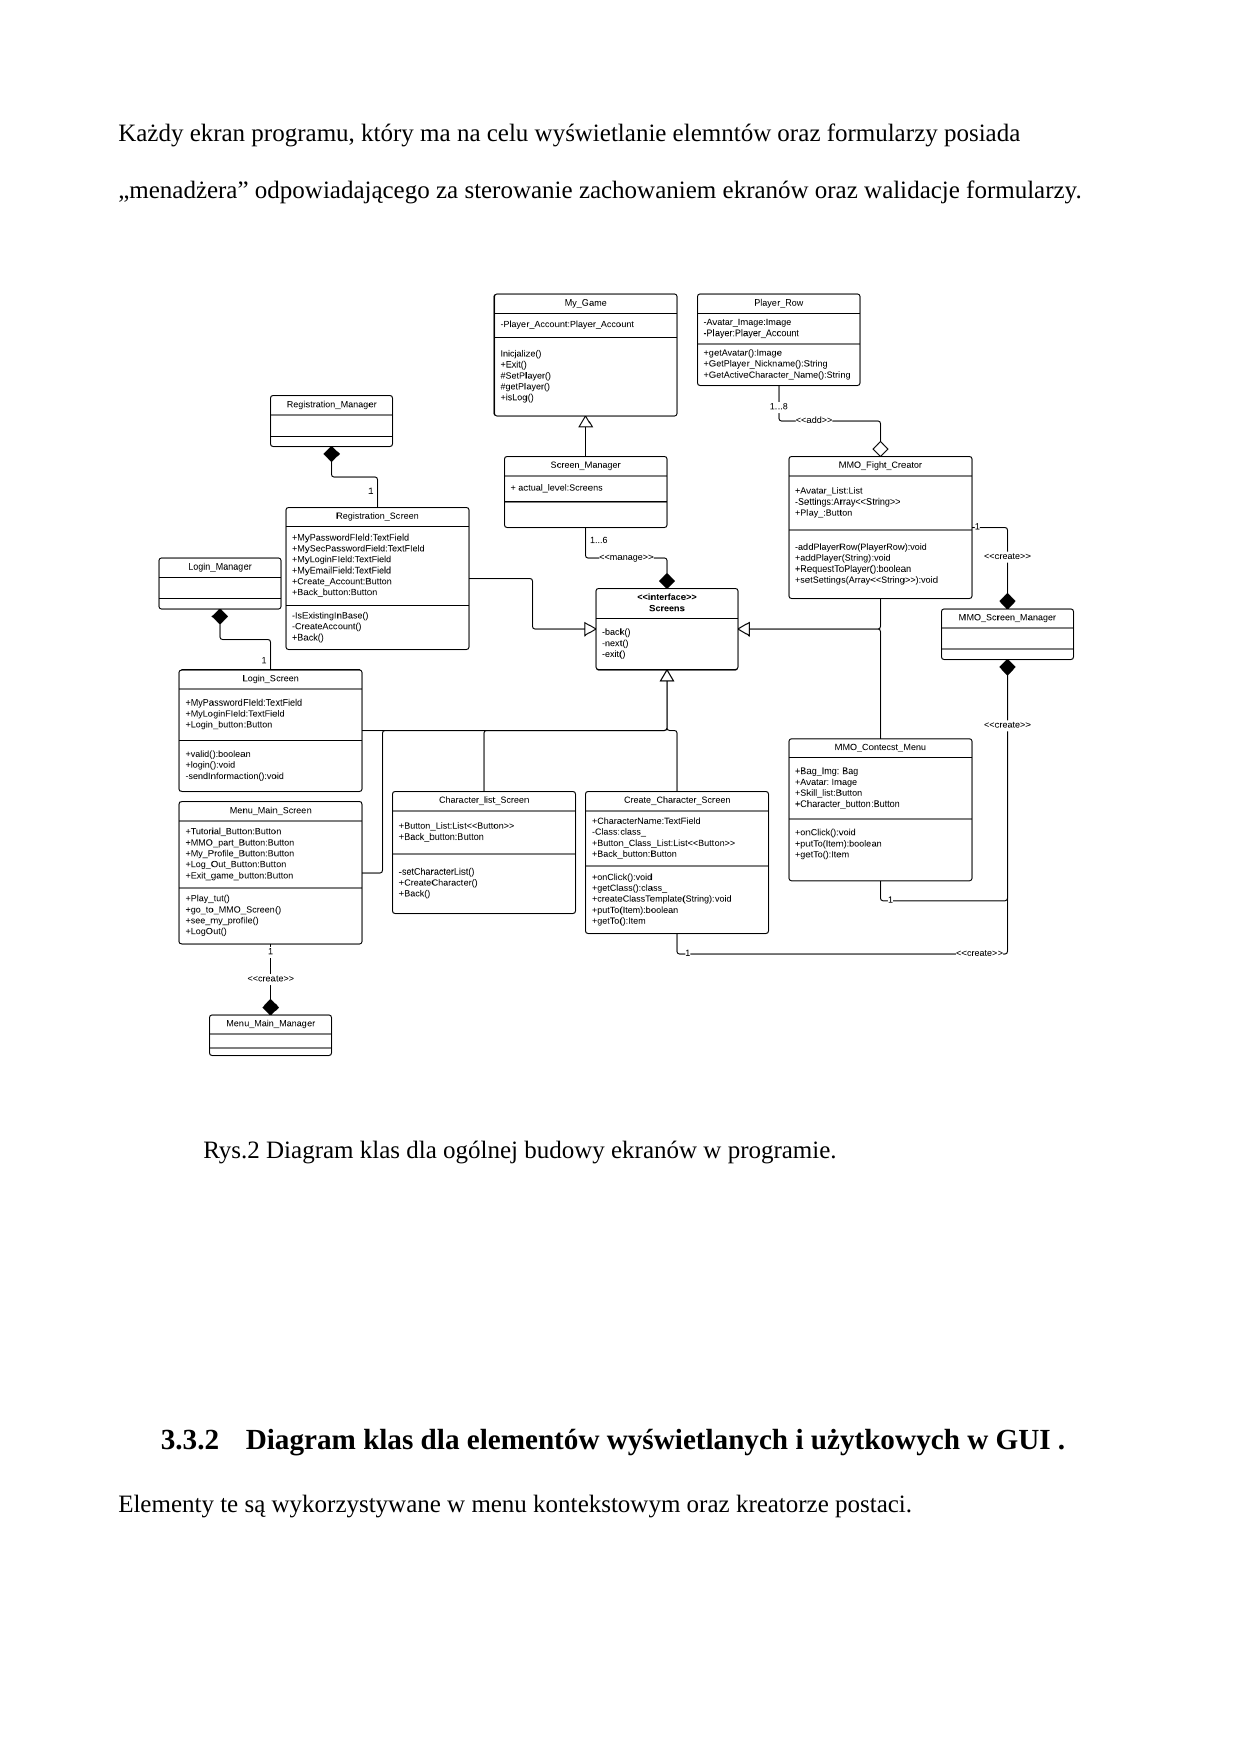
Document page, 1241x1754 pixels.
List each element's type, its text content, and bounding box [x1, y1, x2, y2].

text 3.3.2 Diagram klas dla elementów wyświetlanych i użytkowych w GUI . [118, 1422, 1122, 1456]
text Każdy ekran programu, który ma na celu wyświetlanie elemntów oraz formularzy posiada „menadżera” odpowiadającego za sterowanie zachowaniem ekranów oraz walidacje formularzy. [118, 118, 1122, 204]
text Elementy te są wykorzystywane w menu kontekstowym oraz kreatorze postaci. [118, 1489, 1122, 1518]
picture [118, 233, 1123, 1106]
text Rys.2 Diagram klas dla ogólnej budowy ekranów w programie. [118, 1106, 1122, 1163]
